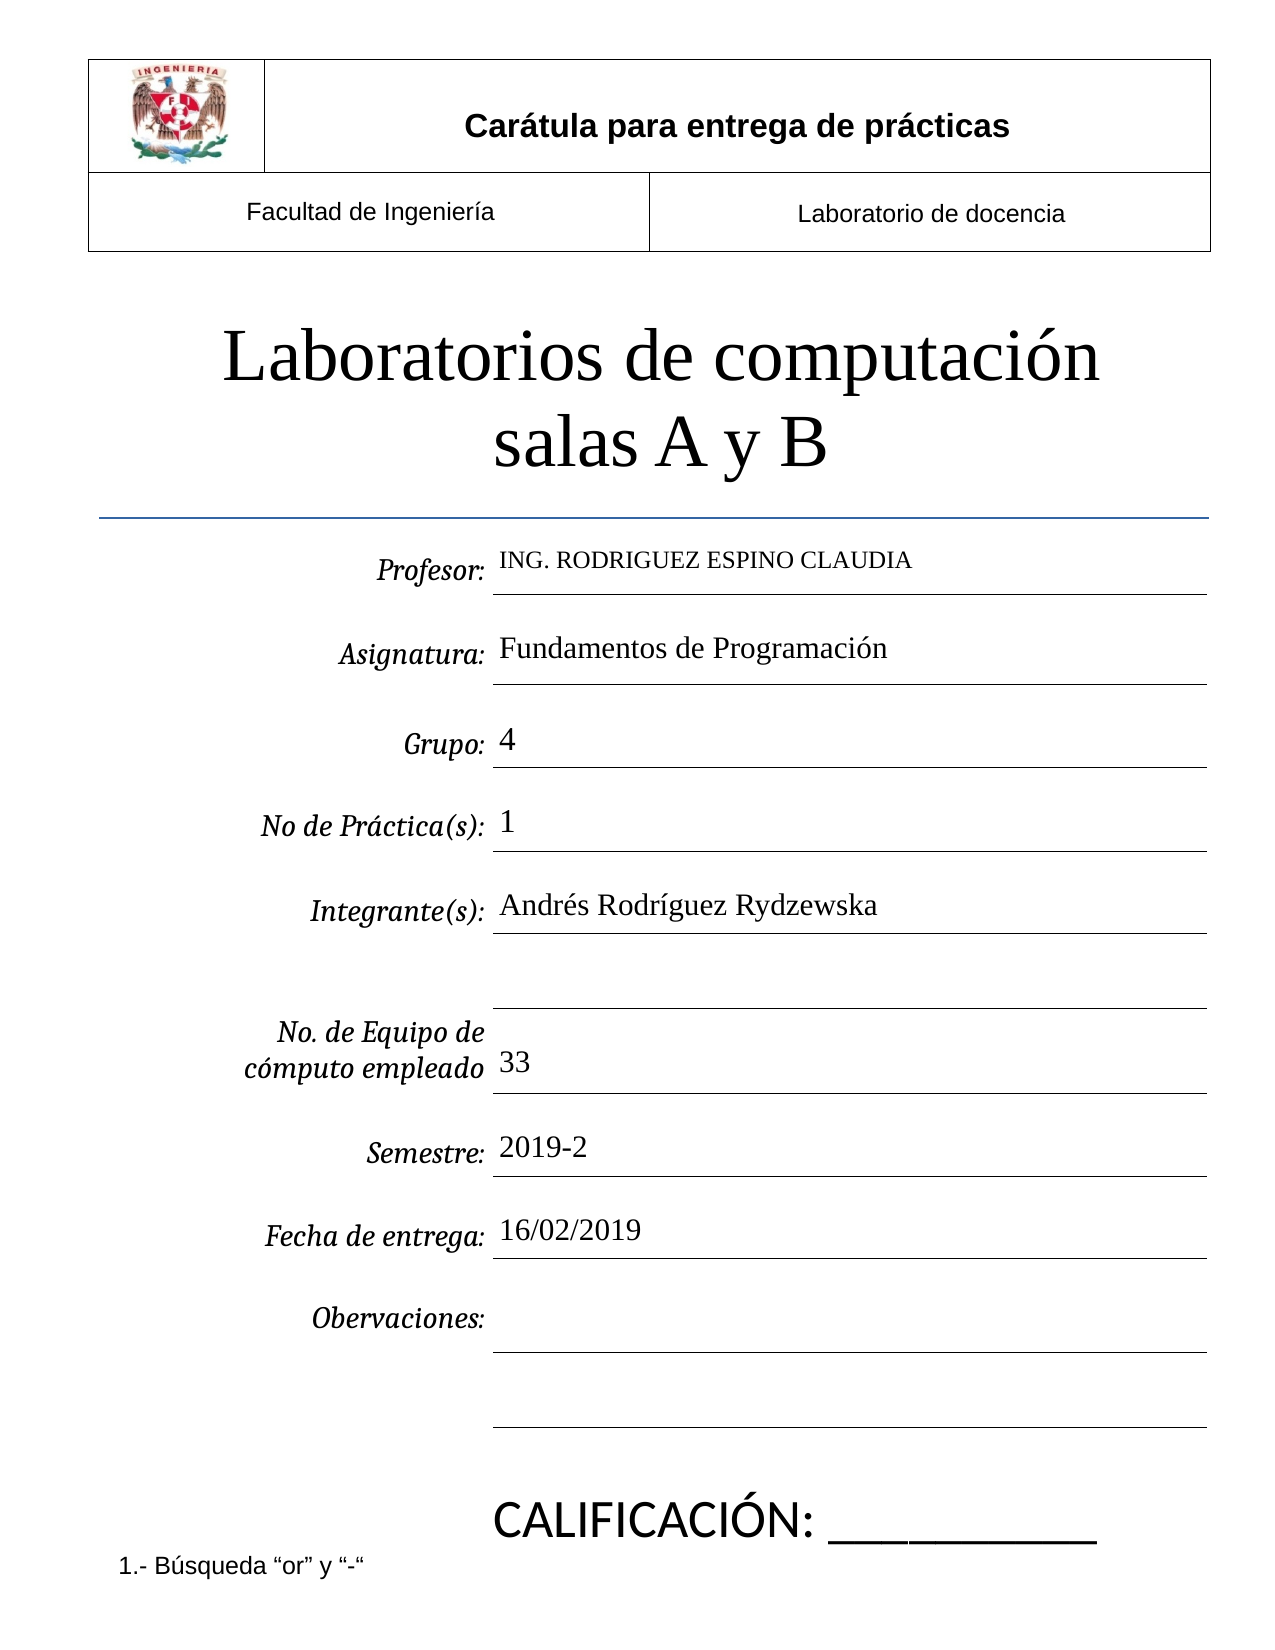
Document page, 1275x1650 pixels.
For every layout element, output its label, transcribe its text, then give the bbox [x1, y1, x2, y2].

table_cell 33 [493, 1009, 1207, 1093]
table_header [89, 60, 264, 172]
table_cell Semestre: [118, 1093, 493, 1176]
table_cell Laboratorio de docencia [650, 173, 1210, 251]
table_cell Fundamentos de Programación [493, 595, 1207, 684]
table_cell No. de Equipo de cómputo empleado [118, 1008, 493, 1093]
table_header Carátula para entrega de prácticas [265, 60, 1210, 172]
table_cell 16/02/2019 [493, 1177, 1207, 1258]
text CALIFICACIÓN: __________ [118, 1484, 1205, 1551]
table_cell Asignatura: [118, 594, 493, 684]
table_cell Facultad de Ingeniería [89, 173, 649, 251]
table_cell Obervaciones: [118, 1258, 493, 1351]
table_header [493, 511, 1207, 517]
table_cell No de Práctica(s): [118, 766, 493, 851]
table_cell [118, 933, 493, 1008]
table_cell Andrés Rodríguez Rydzewska [493, 852, 1207, 933]
table_cell [493, 1353, 1207, 1426]
text Laboratorios de computación [118, 310, 1205, 396]
table_cell 2019-2 [493, 1094, 1207, 1176]
table_header [118, 511, 493, 517]
table_cell [118, 1351, 493, 1426]
table_cell Grupo: [118, 684, 493, 766]
table_cell Fecha de entrega: [118, 1176, 493, 1258]
text salas A y B [118, 396, 1205, 482]
table_cell 1 [493, 768, 1207, 851]
table_header Profesor: [118, 519, 493, 594]
text 1.- Búsqueda “or” y “-“ [118, 1551, 1205, 1579]
table_cell Integrante(s): [118, 851, 493, 933]
table_cell [493, 1259, 1207, 1351]
table_cell [493, 934, 1207, 1008]
table_cell 4 [493, 685, 1207, 766]
table_header ING. RODRIGUEZ ESPINO CLAUDIA [493, 519, 1207, 594]
